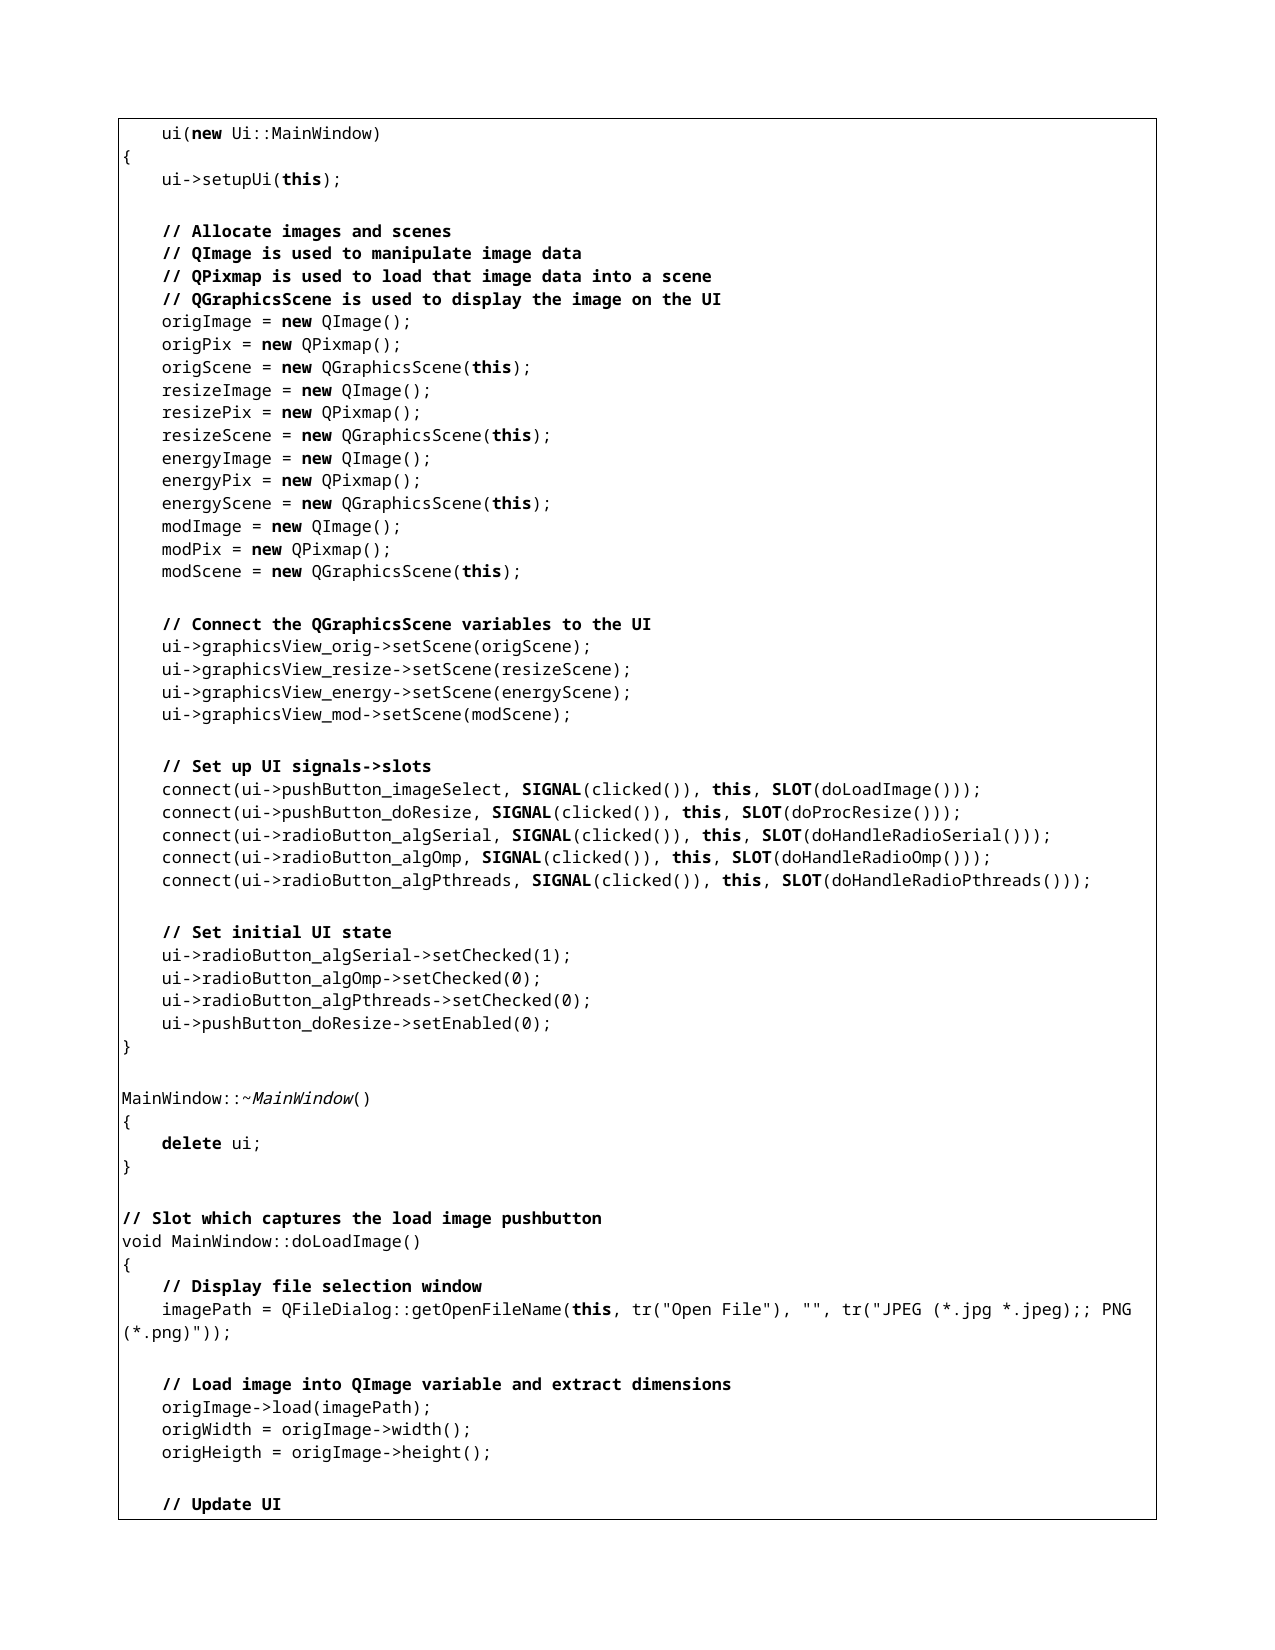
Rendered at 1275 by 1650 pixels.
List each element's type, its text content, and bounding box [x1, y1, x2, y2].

text resizePix = new QPixmap(); [119, 397, 1156, 420]
text energyPix = new QPixmap(); [119, 466, 1156, 488]
text } [119, 1151, 1156, 1177]
text // Connect the QGraphicsScene variables to the UI [119, 608, 1156, 631]
text connect(ui->pushButton_imageSelect, SIGNAL(clicked()), this, SLOT(doLoadImage())); [119, 774, 1156, 797]
text // QImage is used to manipulate image data [119, 238, 1156, 261]
text resizeScene = new QGraphicsScene(this); [119, 420, 1156, 443]
text energyScene = new QGraphicsScene(this); [119, 488, 1156, 511]
text // Slot which captures the load image pushbutton [119, 1203, 1156, 1226]
text ui(new Ui::MainWindow) [119, 119, 1156, 141]
text ui->pushButton_doResize->setEnabled(0); [119, 1008, 1156, 1031]
text ui->graphicsView_mod->setScene(modScene); [119, 699, 1156, 726]
text MainWindow::~MainWindow() [119, 1083, 1156, 1106]
text imagePath = QFileDialog::getOpenFileName(this, tr("Open File"), "", tr("JPEG (*.jpg *.jpeg);; PNG (*.png)")); [119, 1294, 1156, 1343]
text ui->setupUi(this); [119, 163, 1156, 190]
text ui->radioButton_algPthreads->setChecked(0); [119, 985, 1156, 1008]
text connect(ui->radioButton_algPthreads, SIGNAL(clicked()), this, SLOT(doHandleRadioPthreads())); [119, 865, 1156, 891]
text ui->graphicsView_energy->setScene(energyScene); [119, 677, 1156, 699]
text ui->radioButton_algSerial->setChecked(1); [119, 940, 1156, 963]
text connect(ui->radioButton_algOmp, SIGNAL(clicked()), this, SLOT(doHandleRadioOmp())); [119, 842, 1156, 865]
text ui->graphicsView_orig->setScene(origScene); [119, 631, 1156, 654]
text origImage = new QImage(); [119, 307, 1156, 329]
text } [119, 1031, 1156, 1057]
text origScene = new QGraphicsScene(this); [119, 352, 1156, 375]
text { [119, 1106, 1156, 1128]
text // Set initial UI state [119, 917, 1156, 940]
text // QGraphicsScene is used to display the image on the UI [119, 284, 1156, 307]
text modPix = new QPixmap(); [119, 534, 1156, 556]
text { [119, 141, 1156, 163]
text modImage = new QImage(); [119, 511, 1156, 534]
text origHeigth = origImage->height(); [119, 1437, 1156, 1463]
text connect(ui->radioButton_algSerial, SIGNAL(clicked()), this, SLOT(doHandleRadioSerial())); [119, 820, 1156, 842]
text // Update UI [119, 1489, 1156, 1519]
text origImage->load(imagePath); [119, 1392, 1156, 1414]
text ui->radioButton_algOmp->setChecked(0); [119, 963, 1156, 985]
text modScene = new QGraphicsScene(this); [119, 556, 1156, 583]
text ui->graphicsView_resize->setScene(resizeScene); [119, 654, 1156, 677]
text void MainWindow::doLoadImage() [119, 1226, 1156, 1249]
text { [119, 1249, 1156, 1271]
text // Display file selection window [119, 1271, 1156, 1294]
text // Load image into QImage variable and extract dimensions [119, 1369, 1156, 1392]
text // Set up UI signals->slots [119, 752, 1156, 774]
text delete ui; [119, 1128, 1156, 1151]
text // Allocate images and scenes [119, 216, 1156, 238]
text origWidth = origImage->width(); [119, 1414, 1156, 1437]
text origPix = new QPixmap(); [119, 329, 1156, 352]
text // QPixmap is used to load that image data into a scene [119, 261, 1156, 284]
text connect(ui->pushButton_doResize, SIGNAL(clicked()), this, SLOT(doProcResize())); [119, 797, 1156, 820]
text energyImage = new QImage(); [119, 443, 1156, 466]
text resizeImage = new QImage(); [119, 375, 1156, 397]
